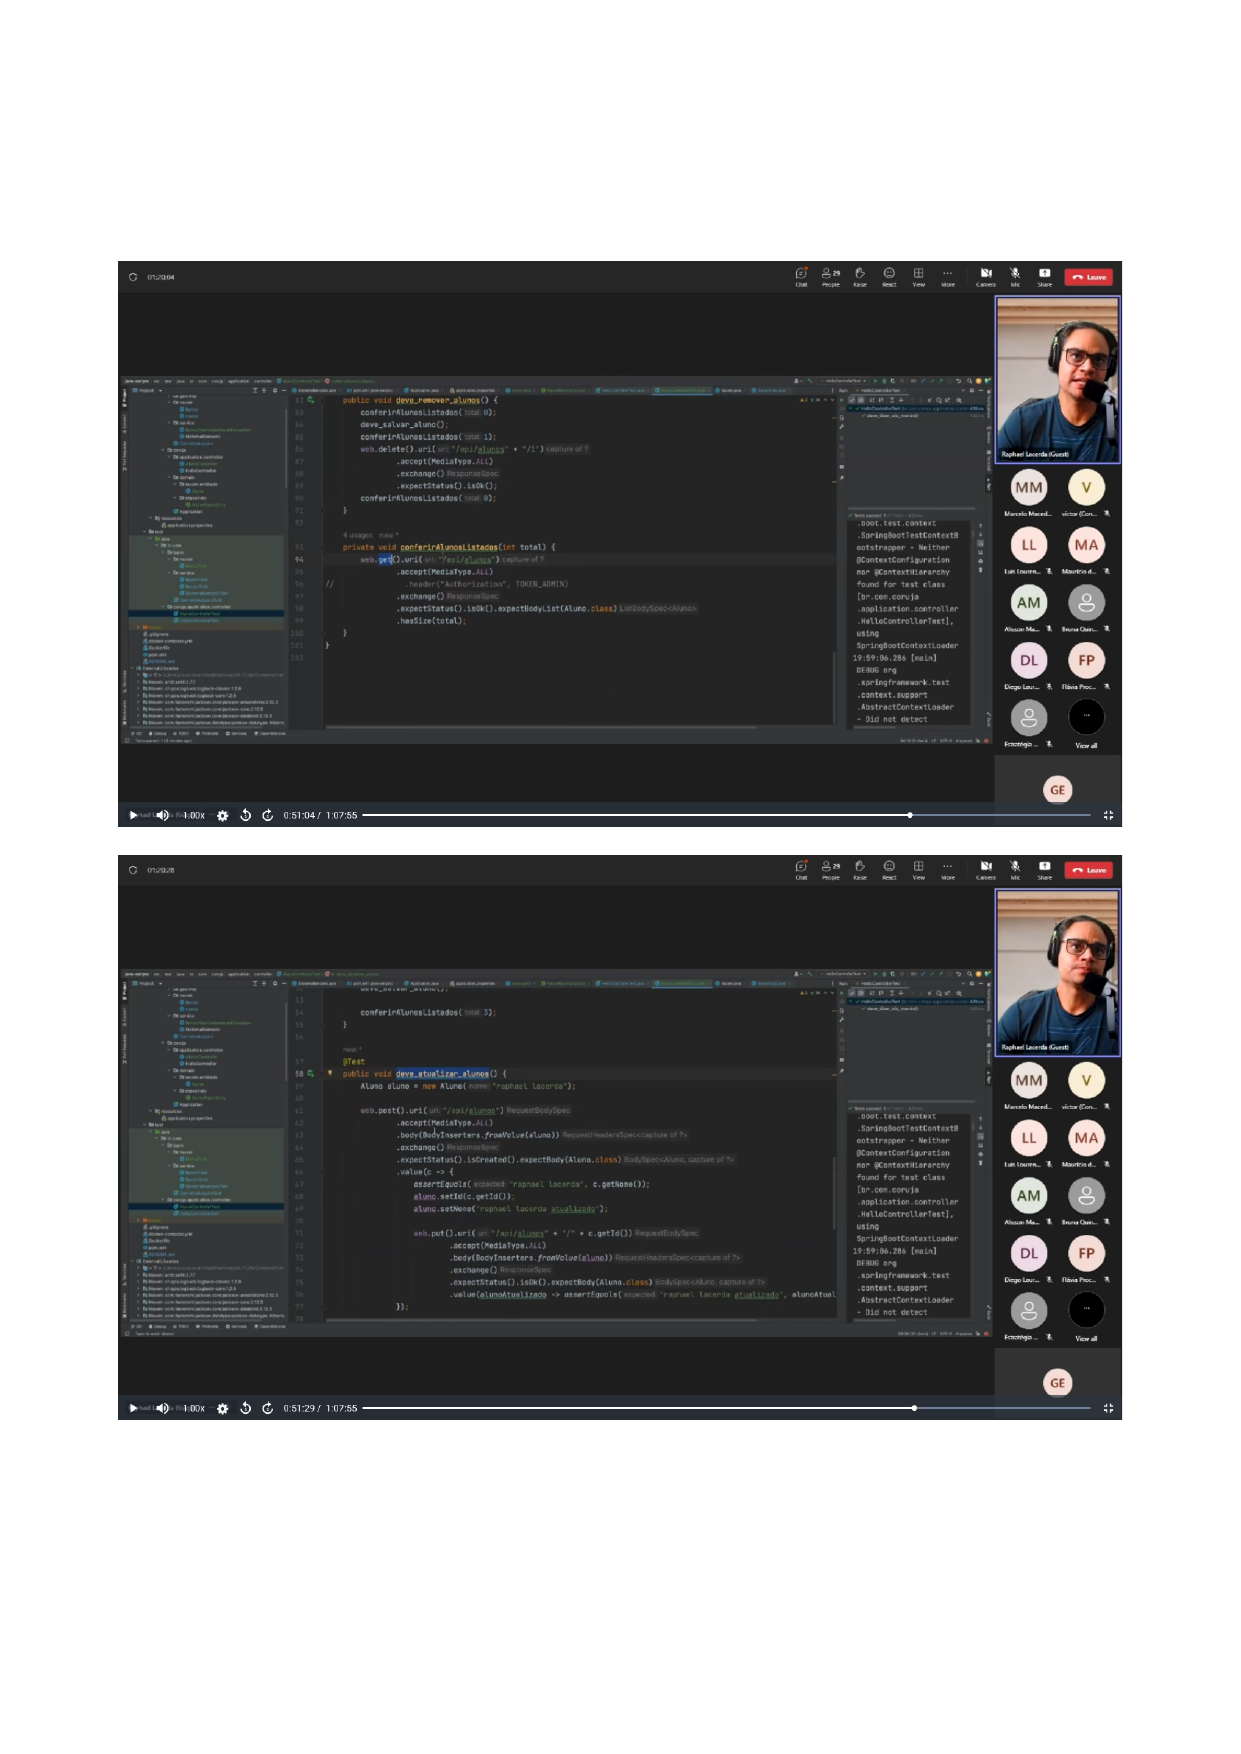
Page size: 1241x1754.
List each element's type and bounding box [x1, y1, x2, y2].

picture [118, 261, 1123, 827]
picture [118, 855, 1123, 1420]
